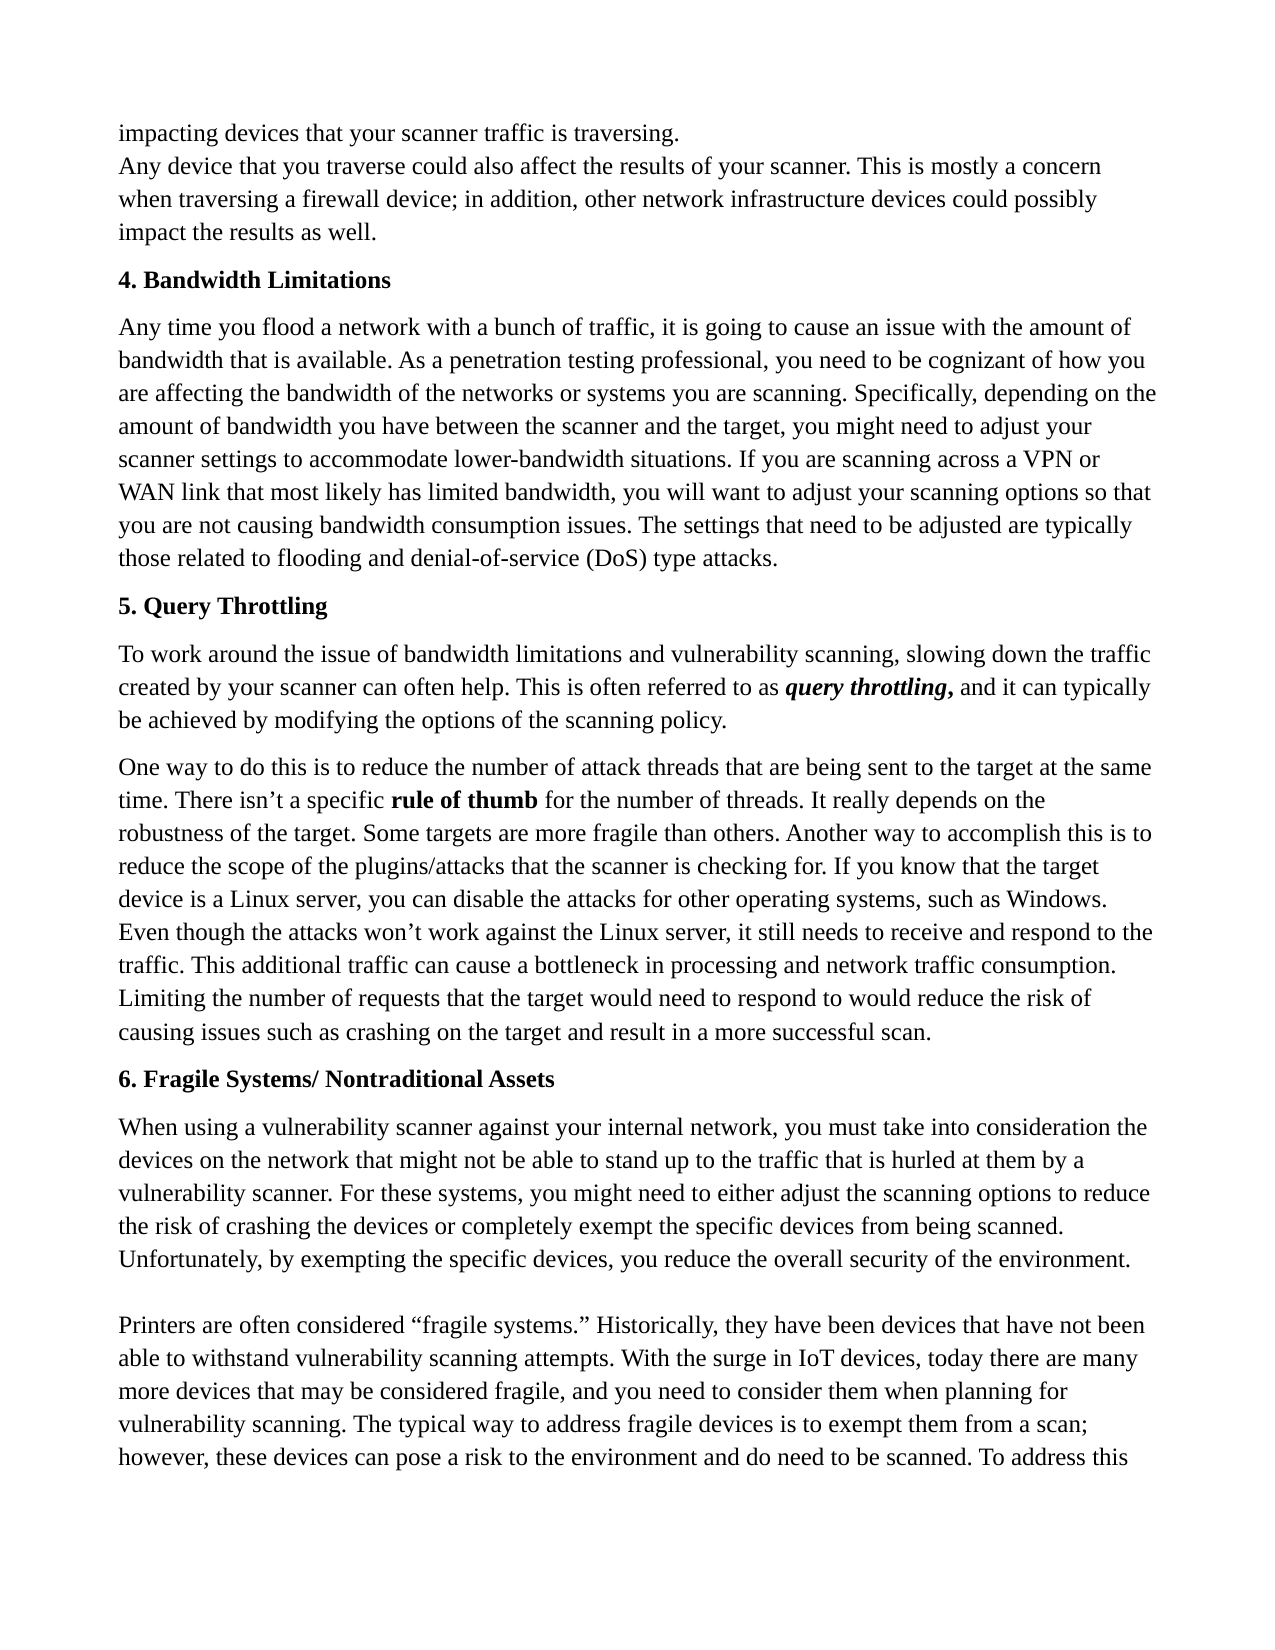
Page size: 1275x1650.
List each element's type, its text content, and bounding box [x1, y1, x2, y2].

text 6. Fragile Systems/ Nontraditional Assets [118, 1064, 1157, 1093]
text impacting devices that your scanner traffic is traversing. Any device that you traverse could also affect the results of your scanner. This is mostly a concern when traversing a firewall device; in addition, other network infrastructure devices could possibly impact the results as well. [118, 118, 1157, 246]
text Any time you flood a network with a bunch of traffic, it is going to cause an issue with the amount of bandwidth that is available. As a penetration testing professional, you need to be cognizant of how you are affecting the bandwidth of the networks or systems you are scanning. Specifically, depending on the amount of bandwidth you have between the scanner and the target, you might need to adjust your scanner settings to accommodate lower-bandwidth situations. If you are scanning across a VPN or WAN link that most likely has limited bandwidth, you will want to adjust your scanning options so that you are not causing bandwidth consumption issues. The settings that need to be adjusted are typically those related to flooding and denial-of-service (DoS) type attacks. [118, 312, 1157, 572]
text When using a vulnerability scanner against your internal network, you must take into consideration the devices on the network that might not be able to stand up to the traffic that is hurled at them by a vulnerability scanner. For these systems, you might need to either adjust the scanning options to reduce the risk of crashing the devices or completely exempt the specific devices from being scanned. Unfortunately, by exempting the specific devices, you reduce the overall security of the environment. Printers are often considered “fragile systems.” Historically, they have been devices that have not been able to withstand vulnerability scanning attempts. With the surge in IoT devices, today there are many more devices that may be considered fragile, and you need to consider them when planning for vulnerability scanning. The typical way to address fragile devices is to exempt them from a scan; however, these devices can pose a risk to the environment and do need to be scanned. To address this [118, 1112, 1157, 1471]
text One way to do this is to reduce the number of attack threads that are being sent to the target at the same time. There isn’t a specific rule of thumb for the number of threads. It really depends on the robustness of the target. Some targets are more fragile than others. Another way to accomplish this is to reduce the scope of the plugins/attacks that the scanner is checking for. If you know that the target device is a Linux server, you can disable the attacks for other operating systems, such as Windows. Even though the attacks won’t work against the Linux server, it still needs to receive and respond to the traffic. This additional traffic can cause a bottleneck in processing and network traffic consumption. Limiting the number of requests that the target would need to respond to would reduce the risk of causing issues such as crashing on the target and result in a more successful scan. [118, 752, 1157, 1045]
text 5. Query Throttling [118, 591, 1157, 620]
text To work around the issue of bandwidth limitations and vulnerability scanning, slowing down the traffic created by your scanner can often help. This is often referred to as query throttling, and it can typically be achieved by modifying the options of the scanning policy. [118, 639, 1157, 733]
text 4. Bandwidth Limitations [118, 265, 1157, 293]
